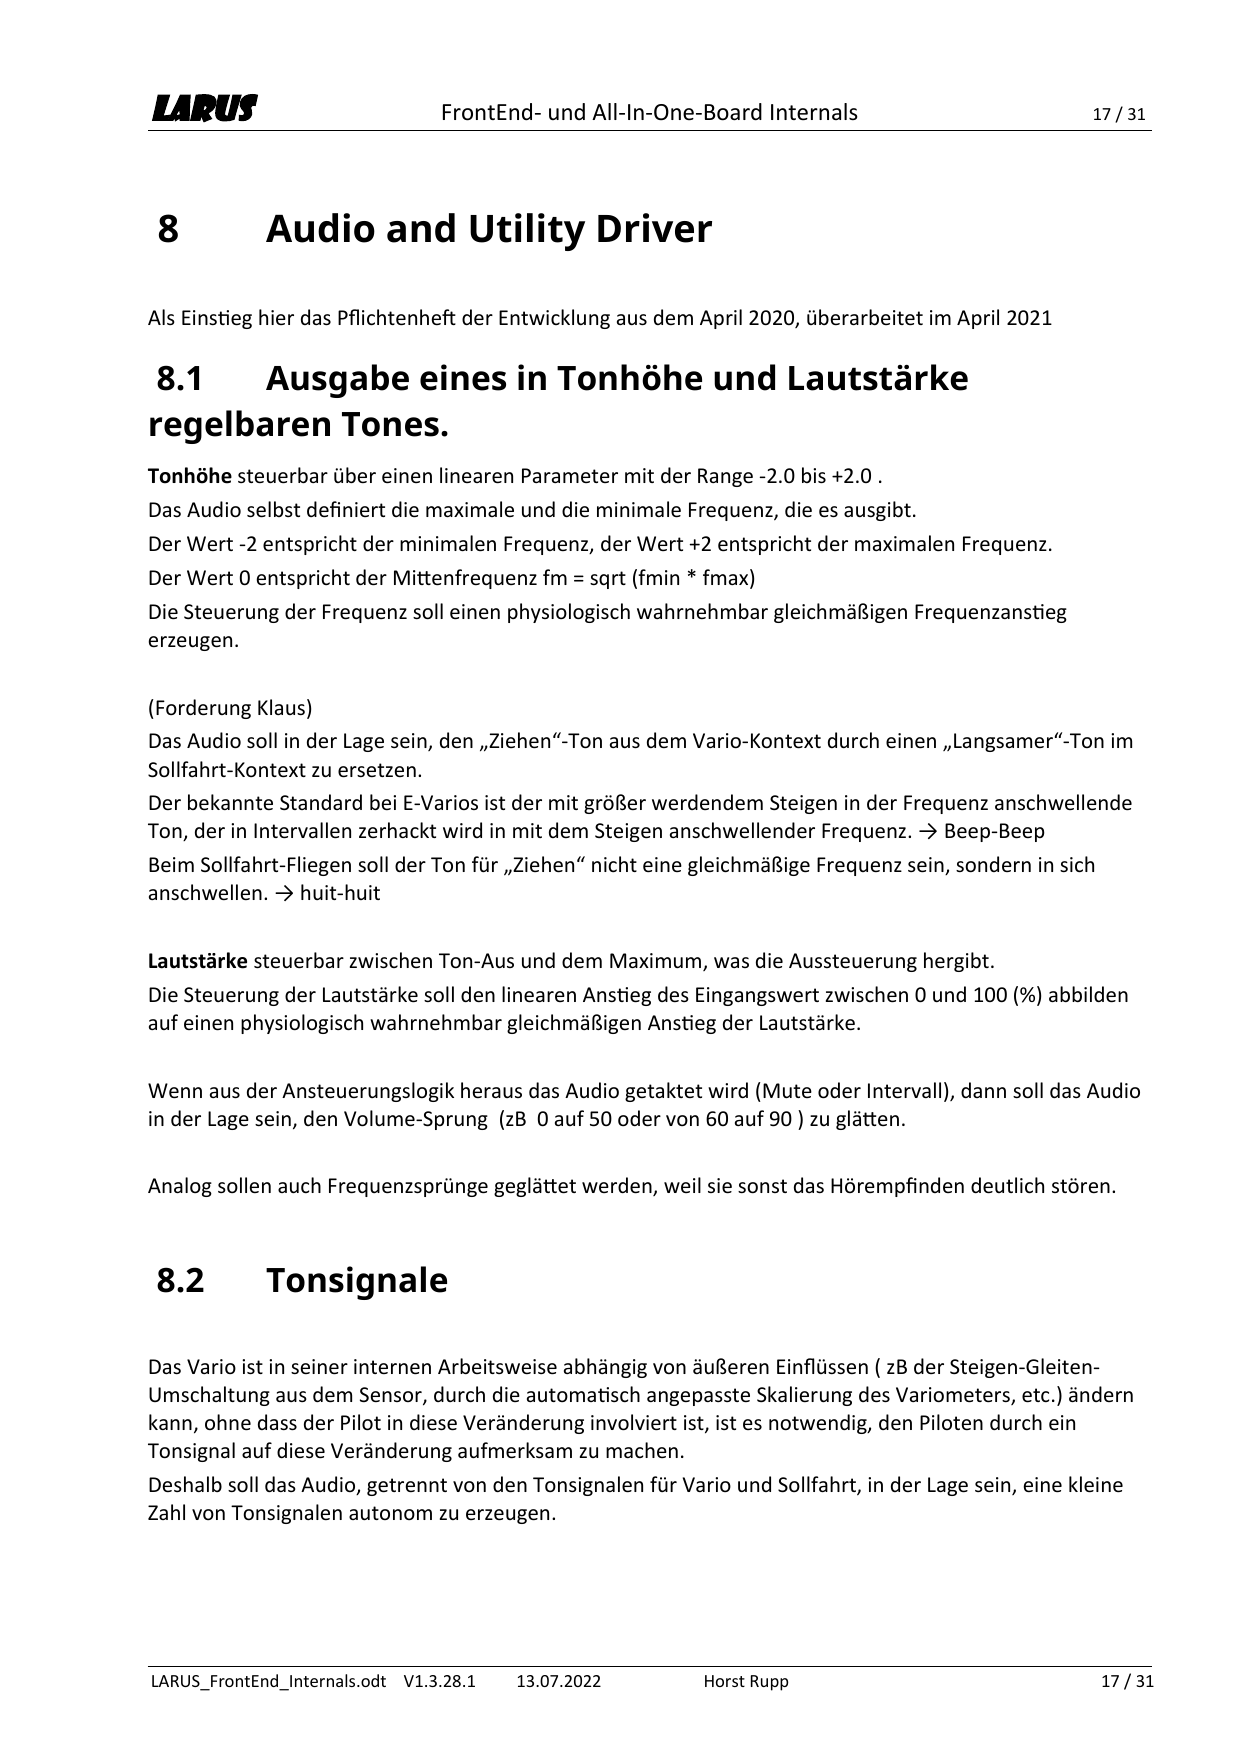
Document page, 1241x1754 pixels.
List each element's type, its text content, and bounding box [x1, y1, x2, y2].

text Die Steuerung der Lautstärke soll den linearen Anstieg des Eingangswert zwischen 0 und 100 (%) abbilden auf einen physiologisch wahrnehmbar gleichmäßigen Anstieg der Lautstärke. [148, 980, 1152, 1036]
text Die Steuerung der Frequenz soll einen physiologisch wahrnehmbar gleichmäßigen Frequenzanstieg erzeugen. [148, 597, 1152, 653]
text Tonhöhe steuerbar über einen linearen Parameter mit der Range -2.0 bis +2.0 . [148, 462, 1152, 490]
subtitle Ausgabe eines in Tonhöhe und Lautstärke regelbaren Tones. [148, 343, 1152, 446]
text Analog sollen auch Frequenzsprünge geglättet werden, weil sie sonst das Hörempfinden deutlich stören. [148, 1171, 1152, 1199]
subtitle Audio and Utility Driver [148, 173, 1128, 254]
text Das Audio selbst definiert die maximale und die minimale Frequenz, die es ausgibt. [148, 496, 1152, 523]
text Der Wert -2 entspricht der minimalen Frequenz, der Wert +2 entspricht der maximalen Frequenz. [148, 529, 1152, 557]
subtitle Tonsignale [148, 1245, 1152, 1303]
text Das Vario ist in seiner internen Arbeitsweise abhängig von äußeren Einflüssen ( zB der Steigen-Gleiten-Umschaltung aus dem Sensor, durch die automatisch angepasste Skalierung des Variometers, etc.) ändern kann, ohne dass der Pilot in diese Veränderung involviert ist, ist es notwendig, den Piloten durch ein Tonsignal auf diese Veränderung aufmerksam zu machen. [148, 1352, 1152, 1464]
text Deshalb soll das Audio, getrennt von den Tonsignalen für Vario und Sollfahrt, in der Lage sein, eine kleine Zahl von Tonsignalen autonom zu erzeugen. [148, 1470, 1152, 1526]
text Das Audio soll in der Lage sein, den „Ziehen“-Ton aus dem Vario-Kontext durch einen „Langsamer“-Ton im Sollfahrt-Kontext zu ersetzen. [148, 727, 1152, 783]
text Lautstärke steuerbar zwischen Ton-Aus und dem Maximum, was die Aussteuerung hergibt. [148, 946, 1152, 974]
text Beim Sollfahrt-Fliegen soll der Ton für „Ziehen“ nicht eine gleichmäßige Frequenz sein, sondern in sich anschwellen. → huit-huit [148, 850, 1152, 906]
text Der bekannte Standard bei E-Varios ist der mit größer werdendem Steigen in der Frequenz anschwellende Ton, der in Intervallen zerhackt wird in mit dem Steigen anschwellender Frequenz. → Beep-Beep [148, 788, 1152, 844]
text (Forderung Klaus) [148, 693, 1152, 721]
text Als Einstieg hier das Pflichtenheft der Entwicklung aus dem April 2020, überarbeitet im April 2021 [148, 303, 1152, 331]
text Der Wert 0 entspricht der Mittenfrequenz fm = sqrt (fmin * fmax) [148, 563, 1152, 591]
text Wenn aus der Ansteuerungslogik heraus das Audio getaktet wird (Mute oder Intervall), dann soll das Audio in der Lage sein, den Volume-Sprung (zB 0 auf 50 oder von 60 auf 90 ) zu glätten. [148, 1076, 1152, 1132]
